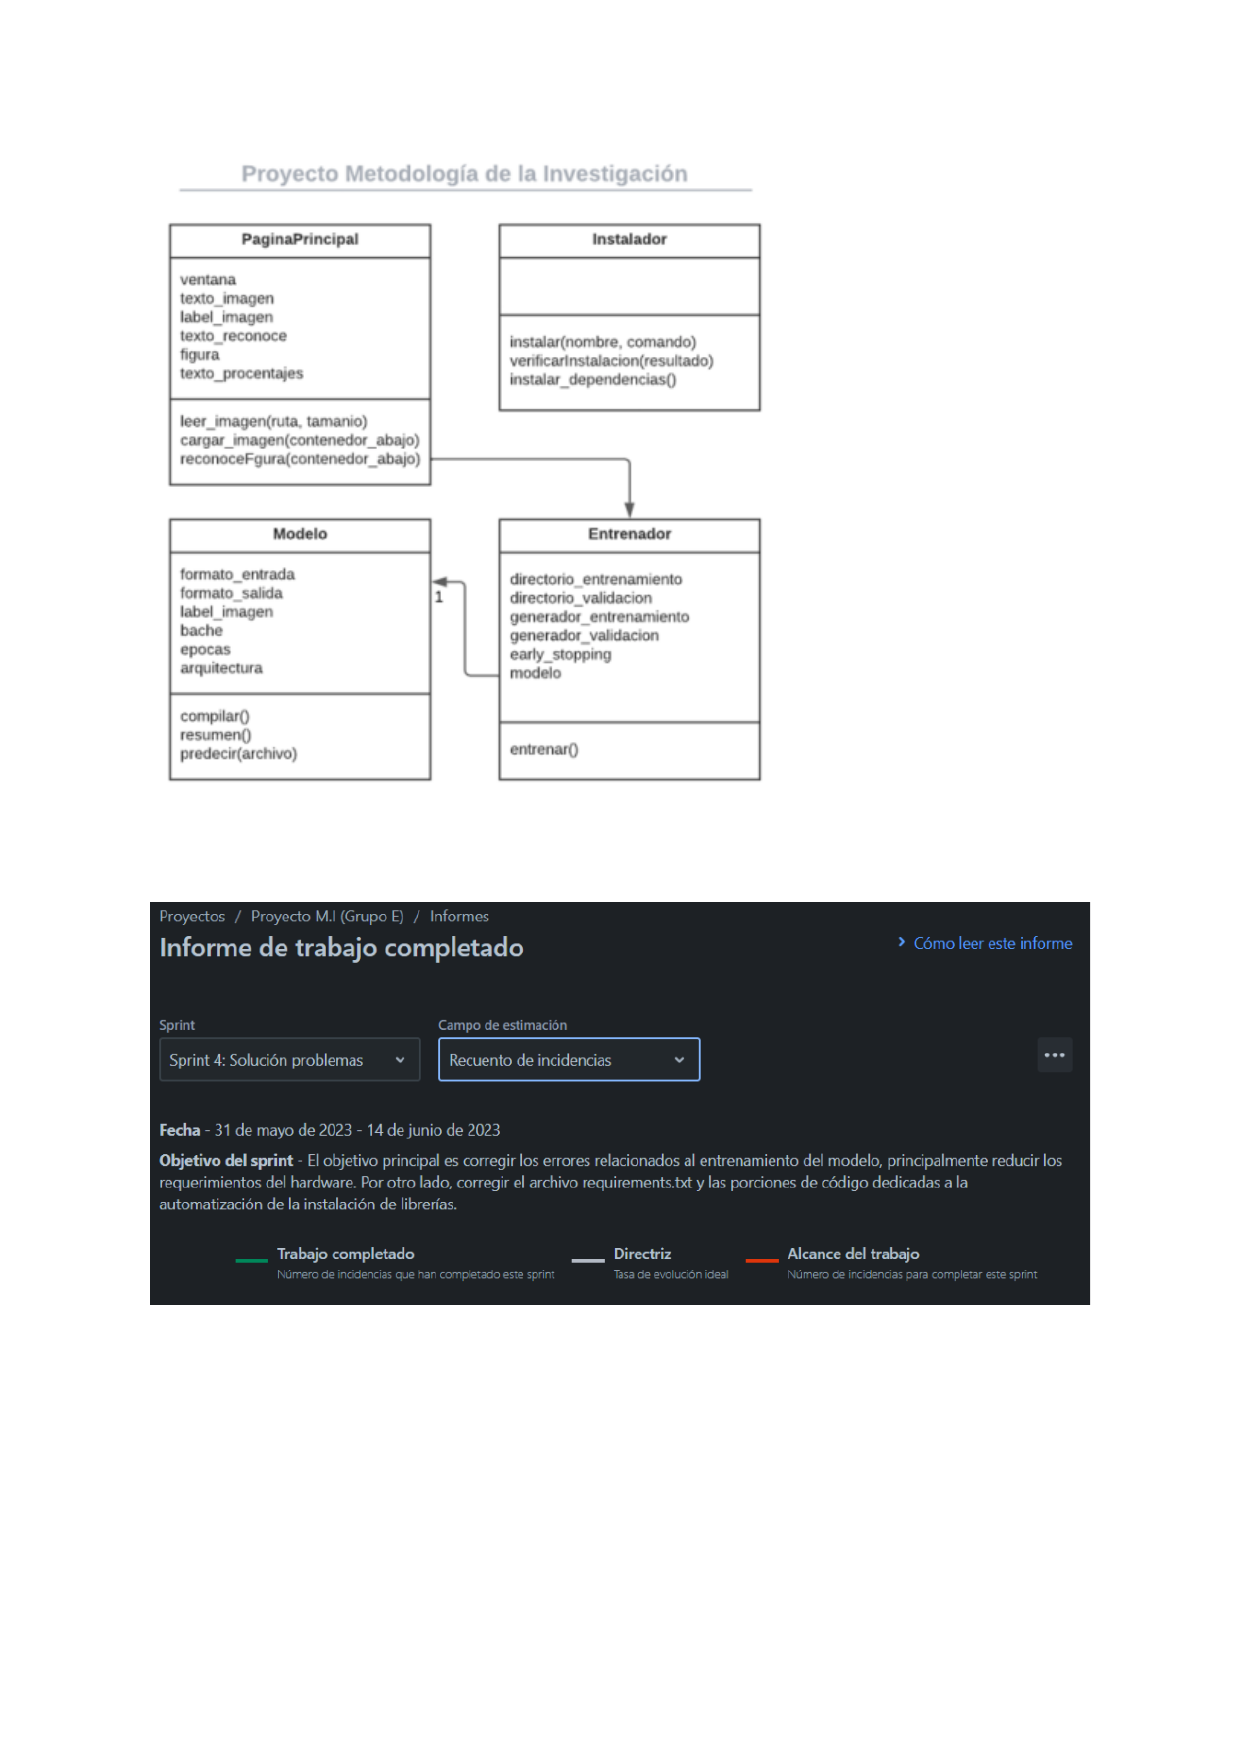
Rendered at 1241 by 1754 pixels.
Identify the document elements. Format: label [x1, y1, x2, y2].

picture [150, 150, 773, 799]
picture [150, 902, 1091, 1305]
